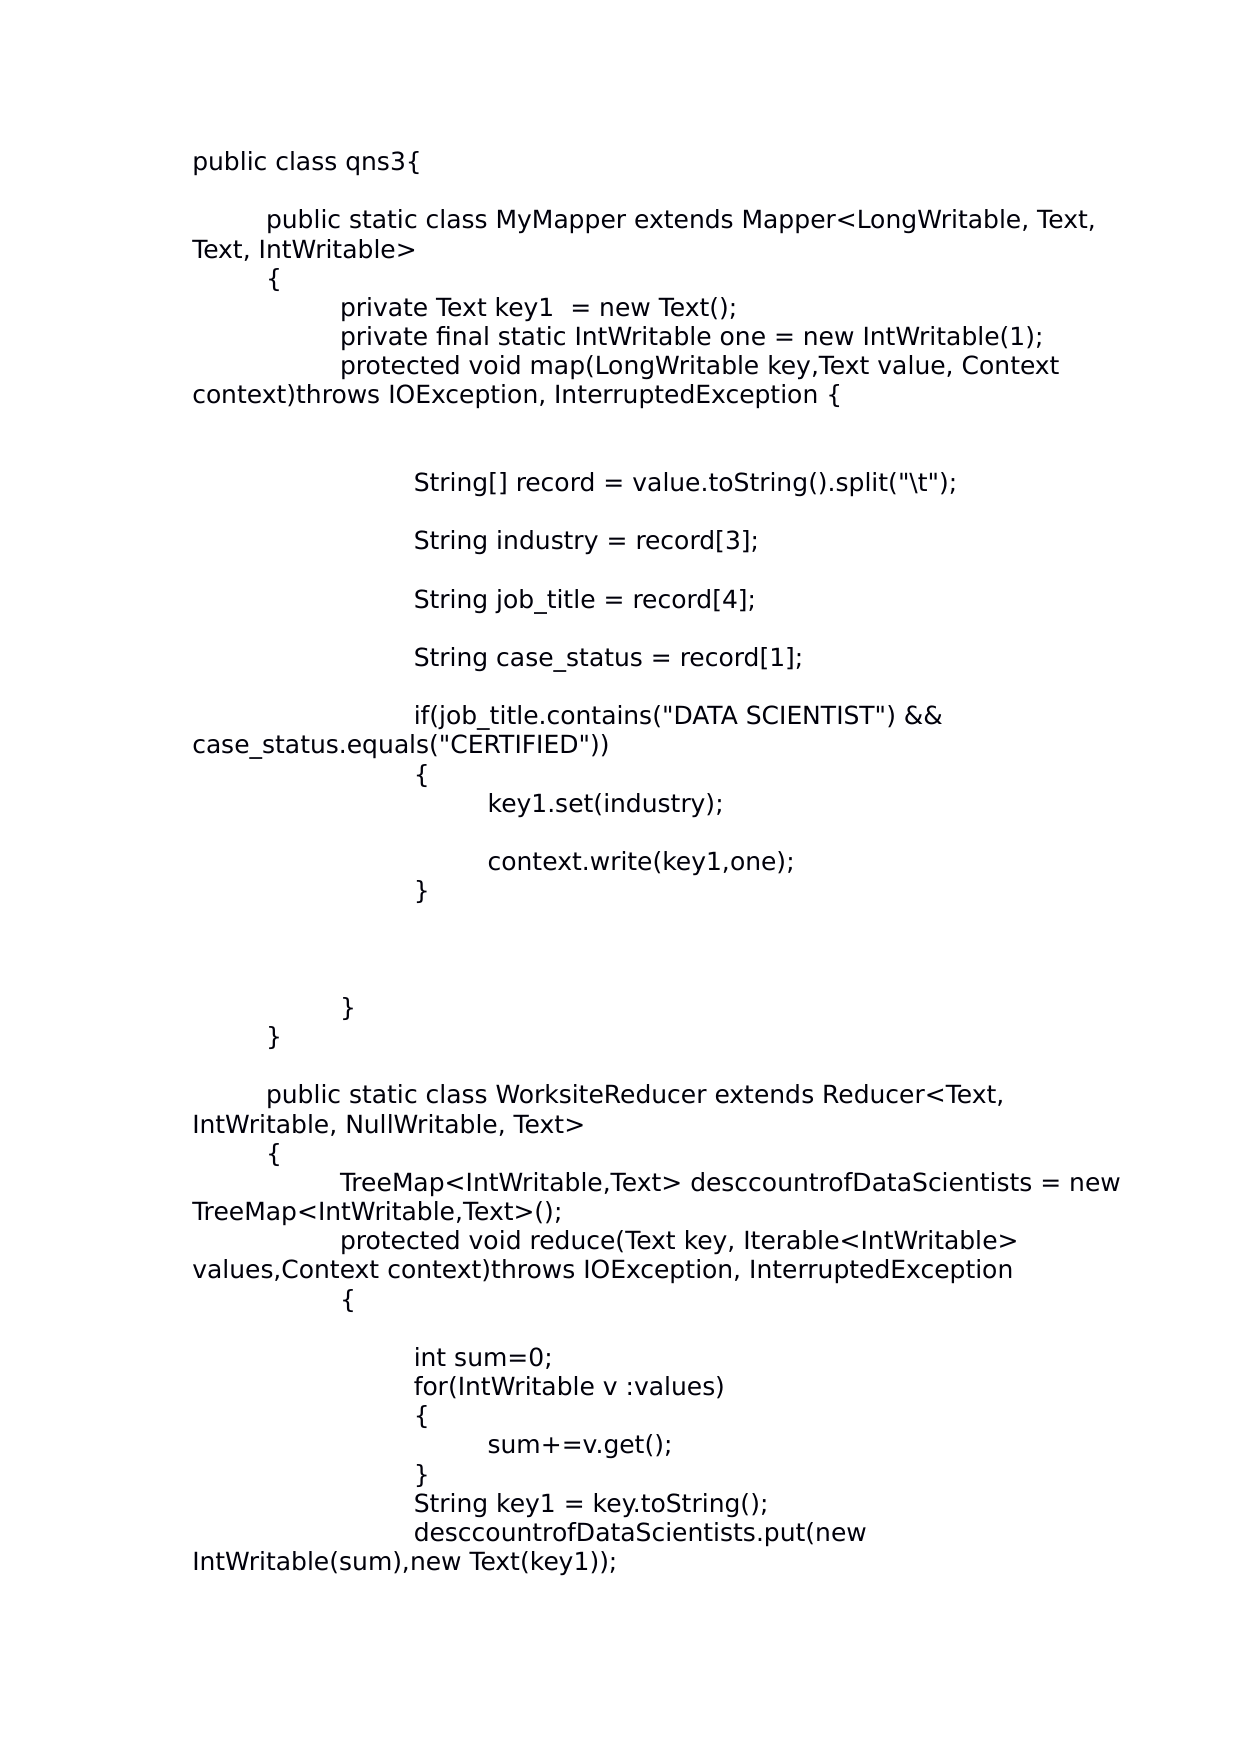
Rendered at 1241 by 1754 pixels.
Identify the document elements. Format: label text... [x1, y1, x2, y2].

text int sum=0; [192, 1343, 1122, 1372]
text if(job_title.contains("DATA SCIENTIST") && case_status.equals("CERTIFIED")) [192, 701, 1122, 760]
text protected void map(LongWritable key,Text value, Context context)throws IOException, InterruptedException { [192, 351, 1122, 410]
text String case_status = record[1]; [192, 643, 1122, 672]
text } [192, 1460, 1122, 1489]
text String job_title = record[4]; [192, 585, 1122, 614]
text } [192, 1022, 1122, 1051]
text { [192, 1285, 1122, 1314]
text String key1 = key.toString(); [192, 1489, 1122, 1518]
text context.write(key1,one); [192, 847, 1122, 876]
text public static class WorksiteReducer extends Reducer<Text, IntWritable, NullWritable, Text> [192, 1081, 1122, 1139]
text private Text key1 = new Text(); [192, 293, 1122, 322]
text key1.set(industry); [192, 789, 1122, 818]
text { [192, 1401, 1122, 1431]
text } [192, 876, 1122, 906]
text for(IntWritable v :values) [192, 1372, 1122, 1401]
text public class qns3{ [192, 147, 1122, 176]
text TreeMap<IntWritable,Text> desccountrofDataScientists = new TreeMap<IntWritable,Text>(); [192, 1168, 1122, 1226]
text private final static IntWritable one = new IntWritable(1); [192, 322, 1122, 351]
text sum+=v.get(); [192, 1431, 1122, 1460]
text String industry = record[3]; [192, 526, 1122, 556]
text { [192, 264, 1122, 293]
text public static class MyMapper extends Mapper<LongWritable, Text, Text, IntWritable> [192, 206, 1122, 264]
text desccountrofDataScientists.put(new IntWritable(sum),new Text(key1)); [192, 1518, 1122, 1576]
text } [192, 993, 1122, 1022]
text { [192, 1139, 1122, 1168]
text { [192, 760, 1122, 789]
text String[] record = value.toString().split("\t"); [192, 468, 1122, 497]
text protected void reduce(Text key, Iterable<IntWritable> values,Context context)throws IOException, InterruptedException [192, 1226, 1122, 1285]
